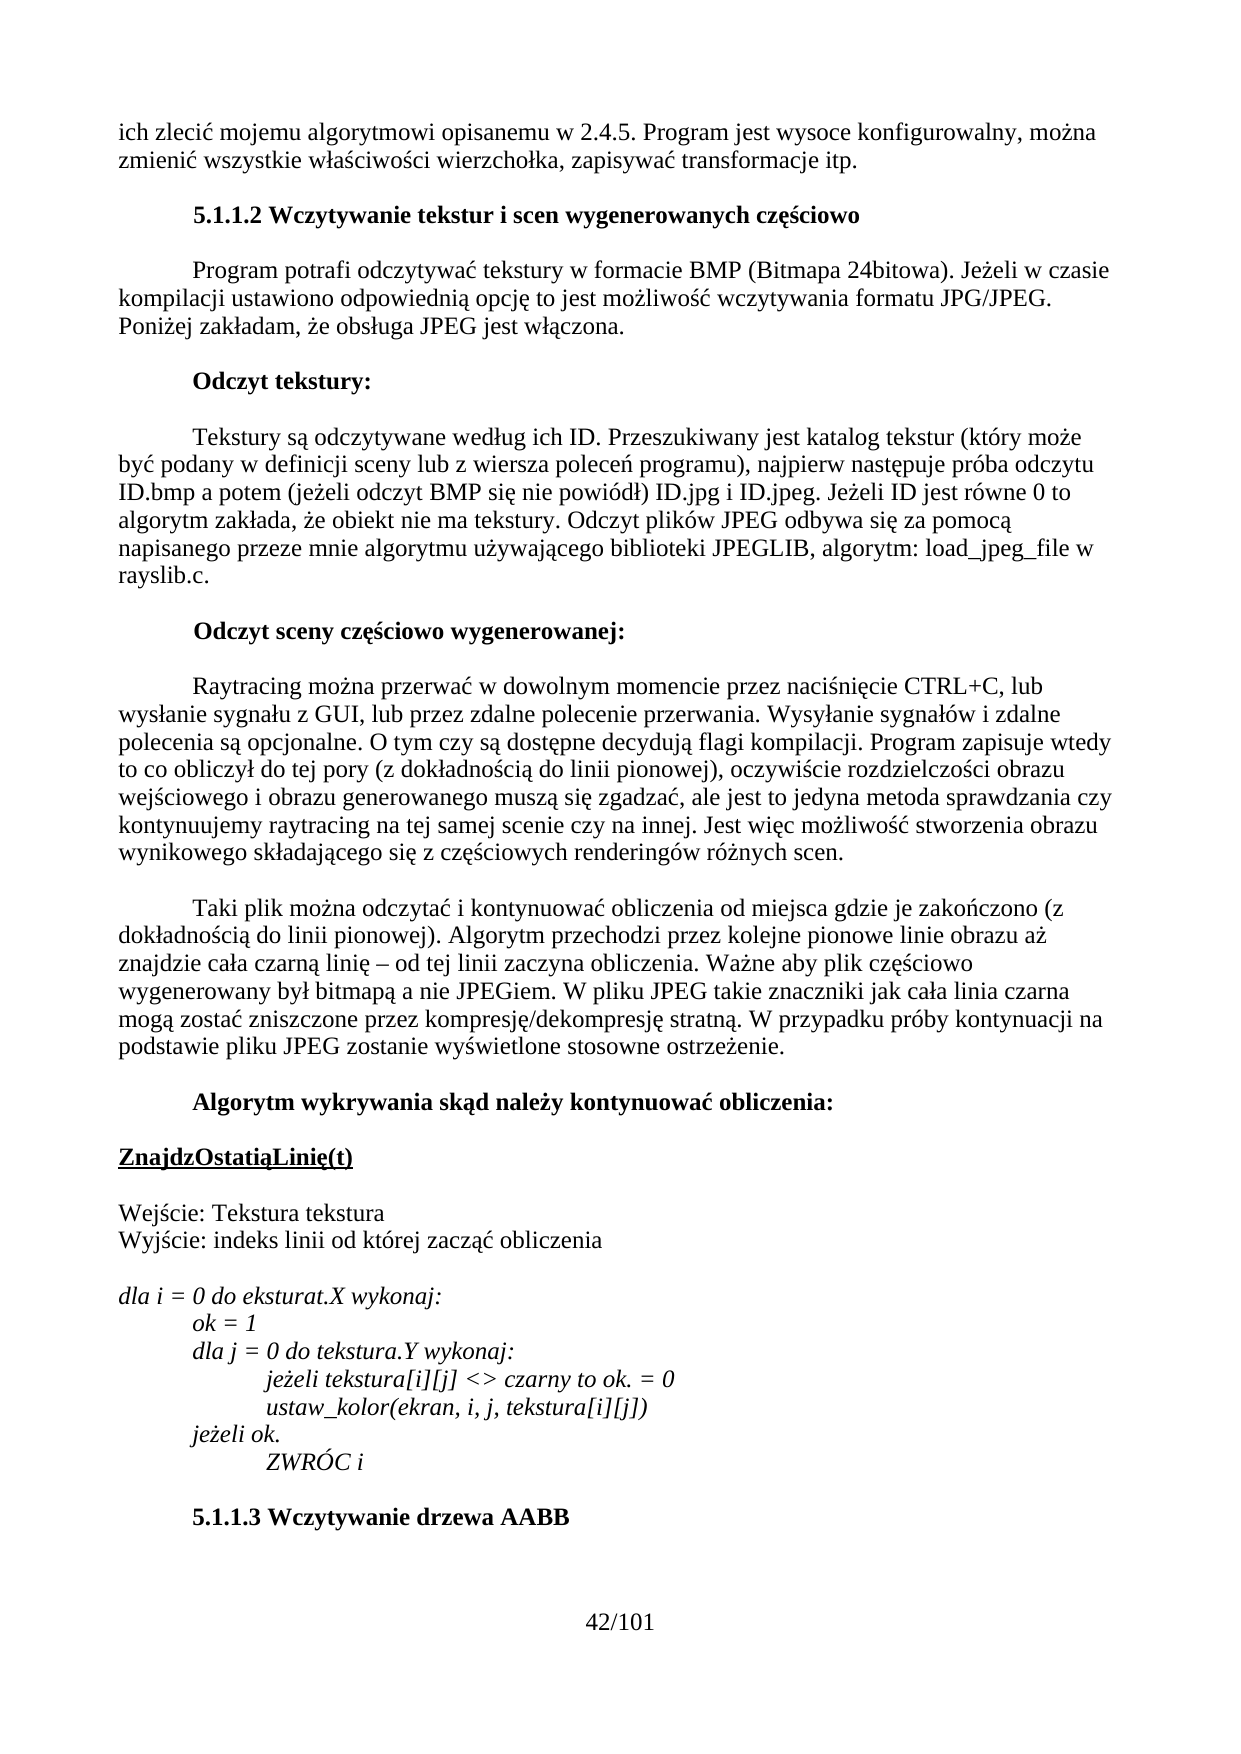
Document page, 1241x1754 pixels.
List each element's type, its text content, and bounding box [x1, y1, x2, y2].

text 5.1.1.3 Wczytywanie drzewa AABB [118, 1503, 1122, 1531]
text ZWRÓC i [118, 1448, 1122, 1476]
text ZnajdzOstatiąLinię(t) [118, 1143, 1122, 1171]
text Taki plik można odczytać i kontynuować obliczenia od miejsca gdzie je zakończono (z dokładnością do linii pionowej). Algorytm przechodzi przez kolejne pionowe linie obrazu aż znajdzie cała czarną linię – od tej linii zaczyna obliczenia. Ważne aby plik częściowo wygenerowany był bitmapą a nie JPEGiem. W pliku JPEG takie znaczniki jak cała linia czarna mogą zostać zniszczone przez kompresję/dekompresję stratną. W przypadku próby kontynuacji na podstawie pliku JPEG zostanie wyświetlone stosowne ostrzeżenie. [118, 894, 1122, 1060]
text ok = 1 [118, 1309, 1122, 1337]
text Odczyt sceny częściowo wygenerowanej: [193, 617, 1122, 644]
text 5.1.1.2 Wczytywanie tekstur i scen wygenerowanych częściowo [193, 201, 1122, 229]
text ich zlecić mojemu algorytmowi opisanemu w 2.4.5. Program jest wysoce konfigurowalny, można zmienić wszystkie właściwości wierzchołka, zapisywać transformacje itp. [118, 118, 1122, 173]
text dla i = 0 do eksturat.X wykonaj: [118, 1282, 1122, 1309]
text jeżeli tekstura[i][j] <> czarny to ok. = 0 [118, 1365, 1122, 1393]
text Algorytm wykrywania skąd należy kontynuować obliczenia: [118, 1088, 1122, 1116]
text ustaw_kolor(ekran, i, j, tekstura[i][j]) [118, 1393, 1122, 1420]
text Wyjście: indeks linii od której zacząć obliczenia [118, 1226, 1122, 1254]
text dla j = 0 do tekstura.Y wykonaj: [118, 1337, 1122, 1365]
text Raytracing można przerwać w dowolnym momencie przez naciśnięcie CTRL+C, lub wysłanie sygnału z GUI, lub przez zdalne polecenie przerwania. Wysyłanie sygnałów i zdalne polecenia są opcjonalne. O tym czy są dostępne decydują flagi kompilacji. Program zapisuje wtedy to co obliczył do tej pory (z dokładnością do linii pionowej), oczywiście rozdzielczości obrazu wejściowego i obrazu generowanego muszą się zgadzać, ale jest to jedyna metoda sprawdzania czy kontynuujemy raytracing na tej samej scenie czy na innej. Jest więc możliwość stworzenia obrazu wynikowego składającego się z częściowych renderingów różnych scen. [118, 672, 1122, 866]
text Odczyt tekstury: [118, 367, 1122, 395]
text Tekstury są odczytywane według ich ID. Przeszukiwany jest katalog tekstur (który może być podany w definicji sceny lub z wiersza poleceń programu), najpierw następuje próba odczytu ID.bmp a potem (jeżeli odczyt BMP się nie powiódł) ID.jpg i ID.jpeg. Jeżeli ID jest równe 0 to algorytm zakłada, że obiekt nie ma tekstury. Odczyt plików JPEG odbywa się za pomocą napisanego przeze mnie algorytmu używającego biblioteki JPEGLIB, algorytm: load_jpeg_file w rayslib.c. [118, 423, 1122, 589]
text Program potrafi odczytywać tekstury w formacie BMP (Bitmapa 24bitowa). Jeżeli w czasie kompilacji ustawiono odpowiednią opcję to jest możliwość wczytywania formatu JPG/JPEG. Poniżej zakładam, że obsługa JPEG jest włączona. [118, 257, 1122, 340]
text Wejście: Tekstura tekstura [118, 1199, 1122, 1226]
text jeżeli ok. [118, 1420, 1122, 1448]
